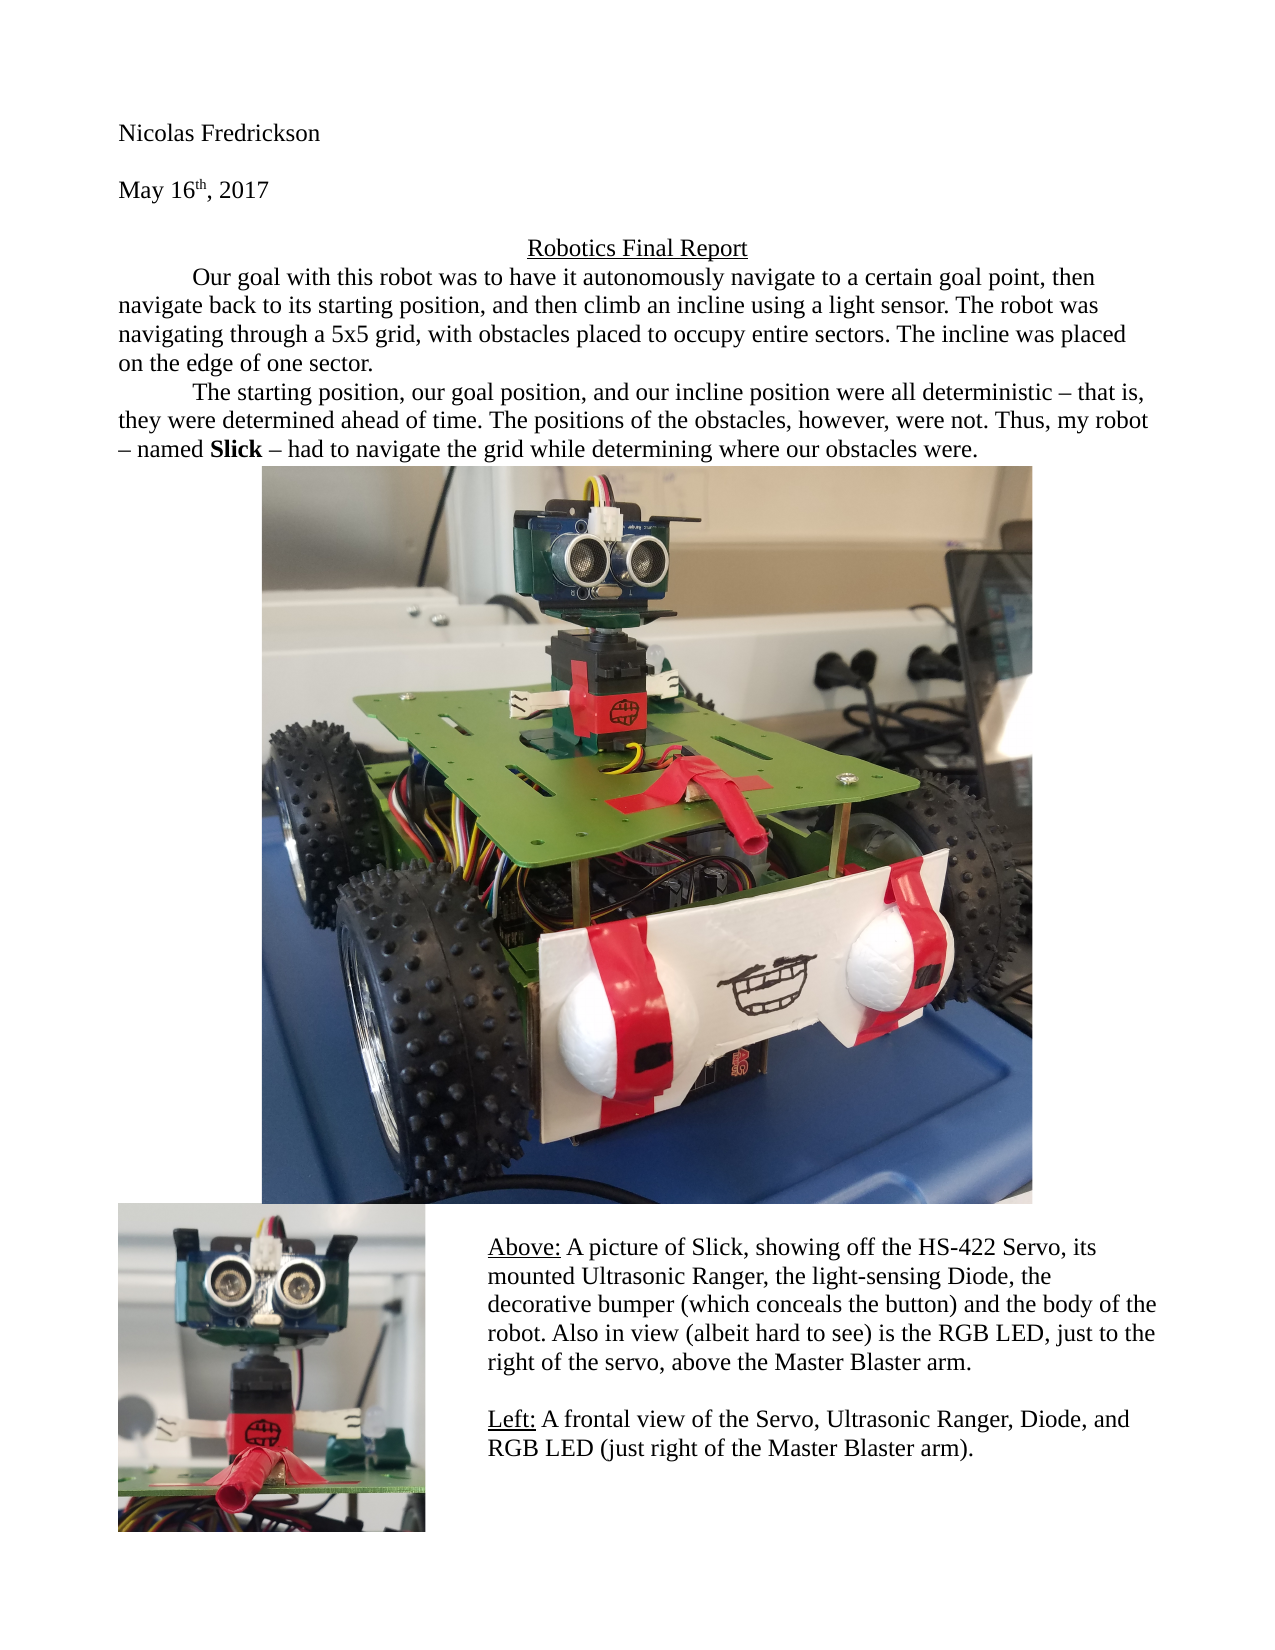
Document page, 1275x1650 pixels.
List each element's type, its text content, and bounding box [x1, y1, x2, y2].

text Above: A picture of Slick, showing off the HS-422 Servo, its mounted Ultrasonic Ranger, the light-sensing Diode, the decorative bumper (which conceals the button) and the body of the robot. Also in view (albeit hard to see) is the RGB LED, just to the right of the servo, above the Master Blaster arm. [118, 1232, 1157, 1376]
text Nicolas Fredrickson [118, 118, 1157, 147]
text The starting position, our goal position, and our incline position were all deterministic – that is, they were determined ahead of time. The positions of the obstacles, however, were not. Thus, my robot – named Slick – had to navigate the grid while determining where our obstacles were. [118, 377, 1157, 463]
picture [245, 466, 954, 1331]
text Left: A frontal view of the Servo, Ultrasonic Ranger, Diode, and RGB LED (just right of the Master Blaster arm). [118, 1404, 1157, 1462]
text Robotics Final Report [118, 233, 1157, 262]
text Our goal with this robot was to have it autonomously navigate to a certain goal point, then navigate back to its starting position, and then climb an incline using a light sensor. The robot was navigating through a 5x5 grid, with obstacles placed to occupy entire sectors. The incline was placed on the edge of one sector. [118, 262, 1157, 377]
text May 16th, 2017 [118, 176, 1157, 204]
